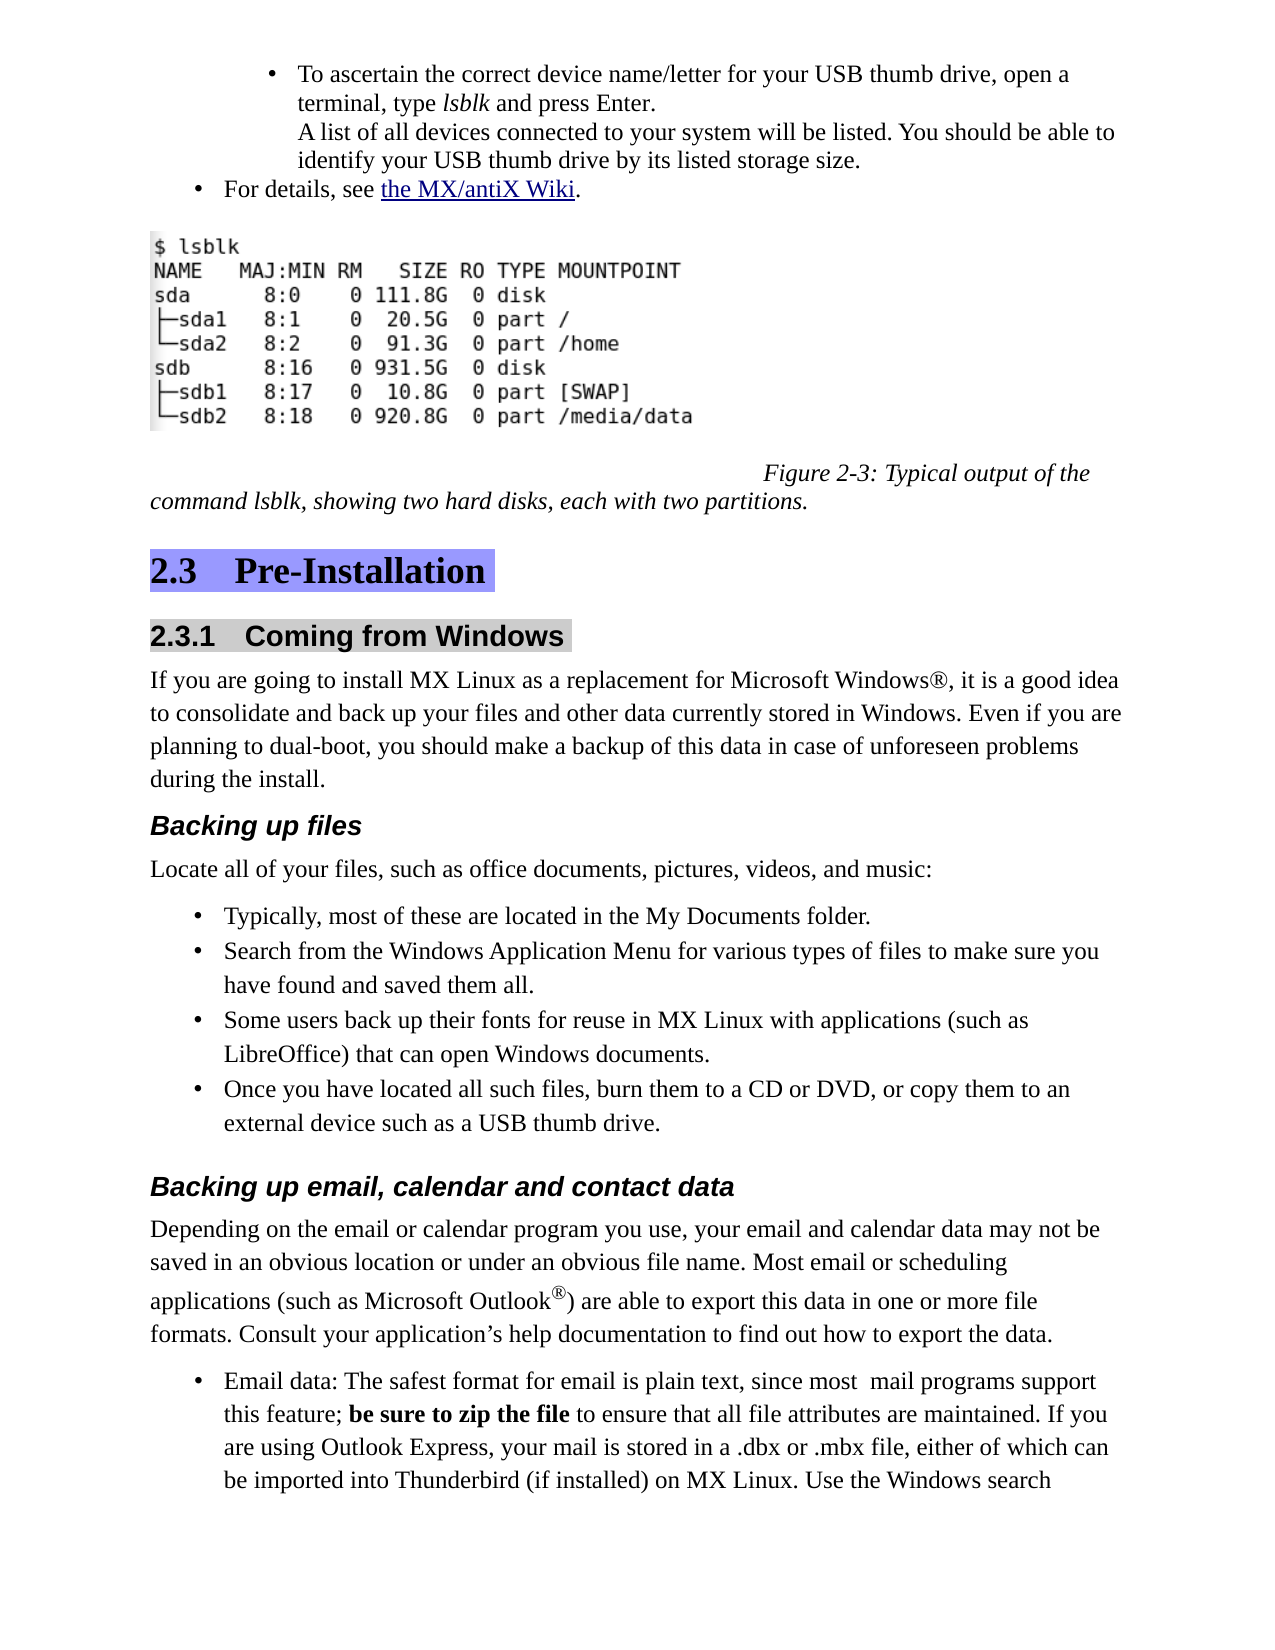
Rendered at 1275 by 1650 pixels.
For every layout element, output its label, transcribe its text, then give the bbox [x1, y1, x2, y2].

list For details, see the MX/antiX Wiki. [194, 174, 1125, 203]
text Figure 2-3: Typical output of the command lsblk, showing two hard disks, each with two partitions. [150, 458, 1125, 515]
text Depending on the email or calendar program you use, your email and calendar data may not be saved in an obvious location or under an obvious file name. Most email or scheduling applications (such as Microsoft Outlook®) are able to export this data in one or more file formats. Consult your application’s help documentation to find out how to export the data. [150, 1214, 1125, 1348]
text If you are going to install MX Linux as a replacement for Microsoft Windows®, it is a good idea to consolidate and back up your files and other data currently stored in Windows. Even if you are planning to dual-boot, you should make a backup of this data in case of unforeseen problems during the install. [150, 665, 1125, 793]
subtitle Backing up files [150, 809, 1125, 841]
text Locate all of your files, such as office documents, pictures, videos, and music: [150, 854, 1125, 883]
list Typically, most of these are located in the My Documents folder. [193, 901, 1125, 930]
list Email data: The safest format for email is plain text, since most mail programs support this feature; be sure to zip the file to ensure that all file attributes are maintained. If you are using Outlook Express, your mail is stored in a .dbx or .mbx file, either of which can be imported into Thunderbird (if installed) on MX Linux. Use the Windows search [194, 1366, 1125, 1494]
subtitle 2.3 Pre-Installation [150, 548, 1125, 592]
subtitle 2.3.1 Coming from Windows [572, 619, 1125, 652]
subtitle Backing up email, calendar and contact data [150, 1170, 1125, 1202]
picture [150, 231, 763, 431]
list Some users back up their fonts for reuse in MX Linux with applications (such as LibreOffice) that can open Windows documents. [193, 1005, 1125, 1068]
list Search from the Windows Application Menu for various types of files to make sure you have found and saved them all. [193, 936, 1125, 999]
list To ascertain the correct device name/letter for your USB thumb drive, open a terminal, type lsblk and press Enter. A list of all devices connected to your system will be listed. You should be able to identify your USB thumb drive by its listed storage size. [268, 59, 1125, 174]
list Once you have located all such files, burn them to a CD or DVD, or copy them to an external device such as a USB thumb drive. [193, 1074, 1125, 1137]
